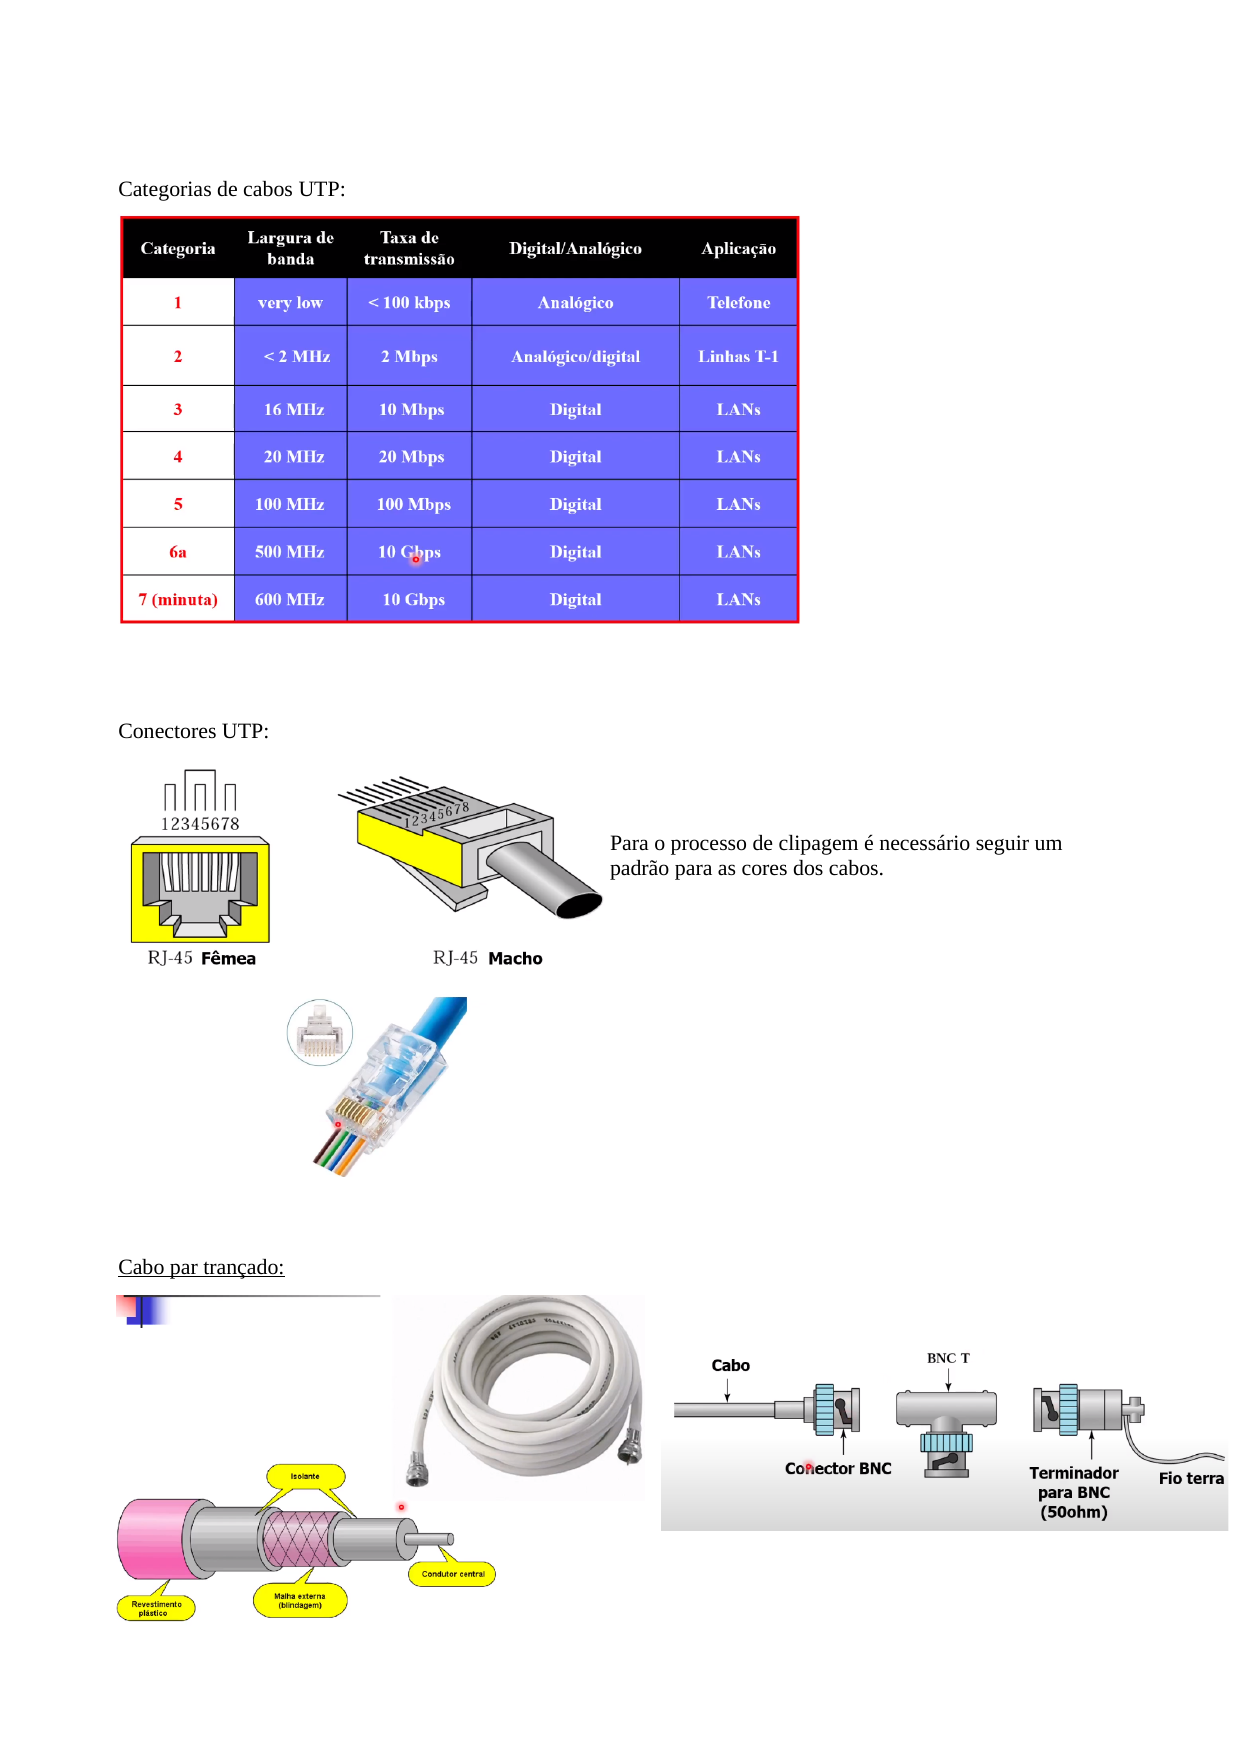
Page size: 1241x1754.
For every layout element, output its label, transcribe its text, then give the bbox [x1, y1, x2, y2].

text Conectores UTP: [118, 718, 1122, 743]
picture [116, 212, 801, 624]
picture [120, 767, 610, 1177]
picture [661, 1349, 1229, 1531]
text Cabo par trançado: [118, 1254, 1122, 1279]
text Para o processo de clipagem é necessário seguir um padrão para as cores dos cabos. [610, 830, 1122, 880]
picture [116, 1295, 645, 1643]
text Categorias de cabos UTP: [118, 176, 1122, 201]
